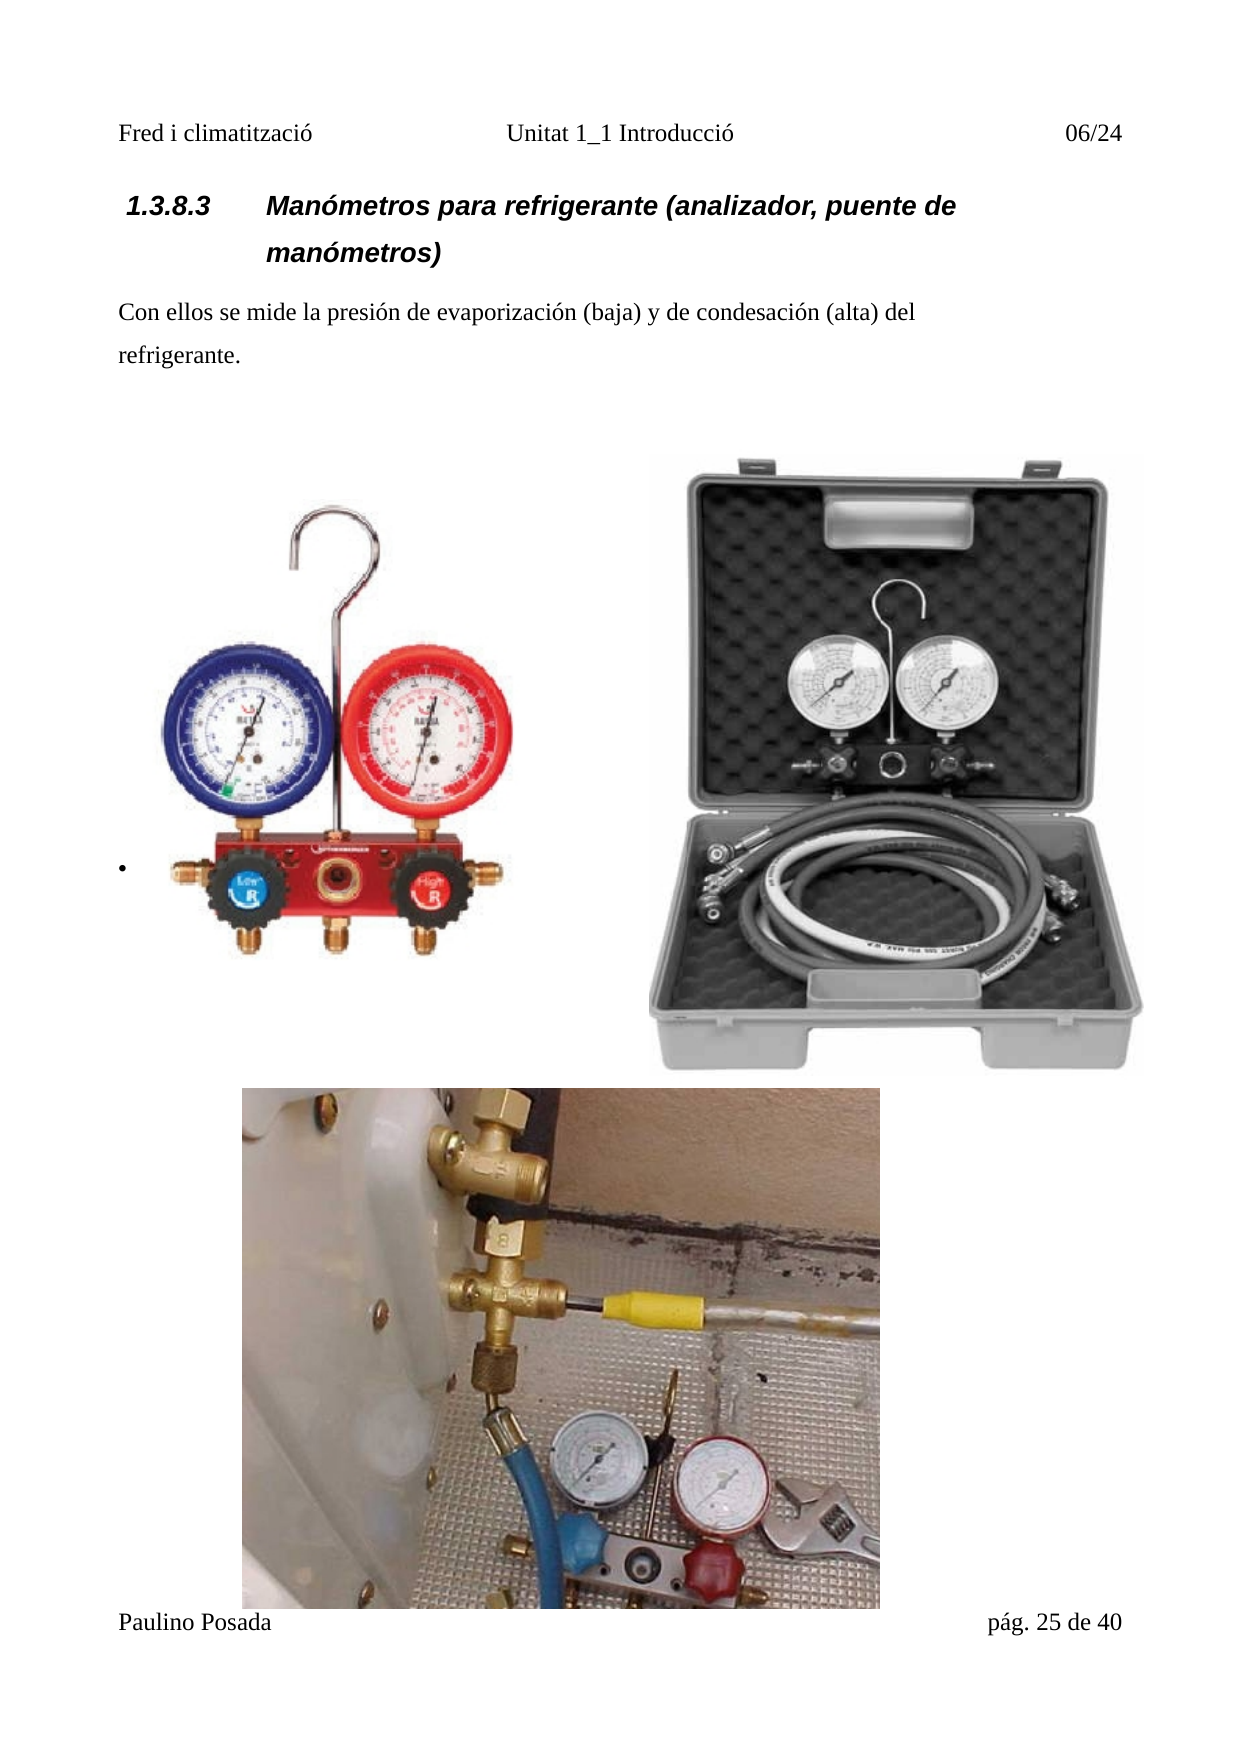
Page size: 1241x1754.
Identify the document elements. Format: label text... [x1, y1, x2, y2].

picture [242, 1088, 880, 1609]
picture [649, 440, 1144, 1086]
text Con ellos se mide la presión de evaporización (baja) y de condesación (alta) del [118, 297, 1122, 326]
subtitle Manómetros para refrigerante (analizador, puente de manómetros) [118, 189, 1122, 268]
text refrigerante. [118, 340, 1122, 369]
picture [144, 499, 524, 961]
